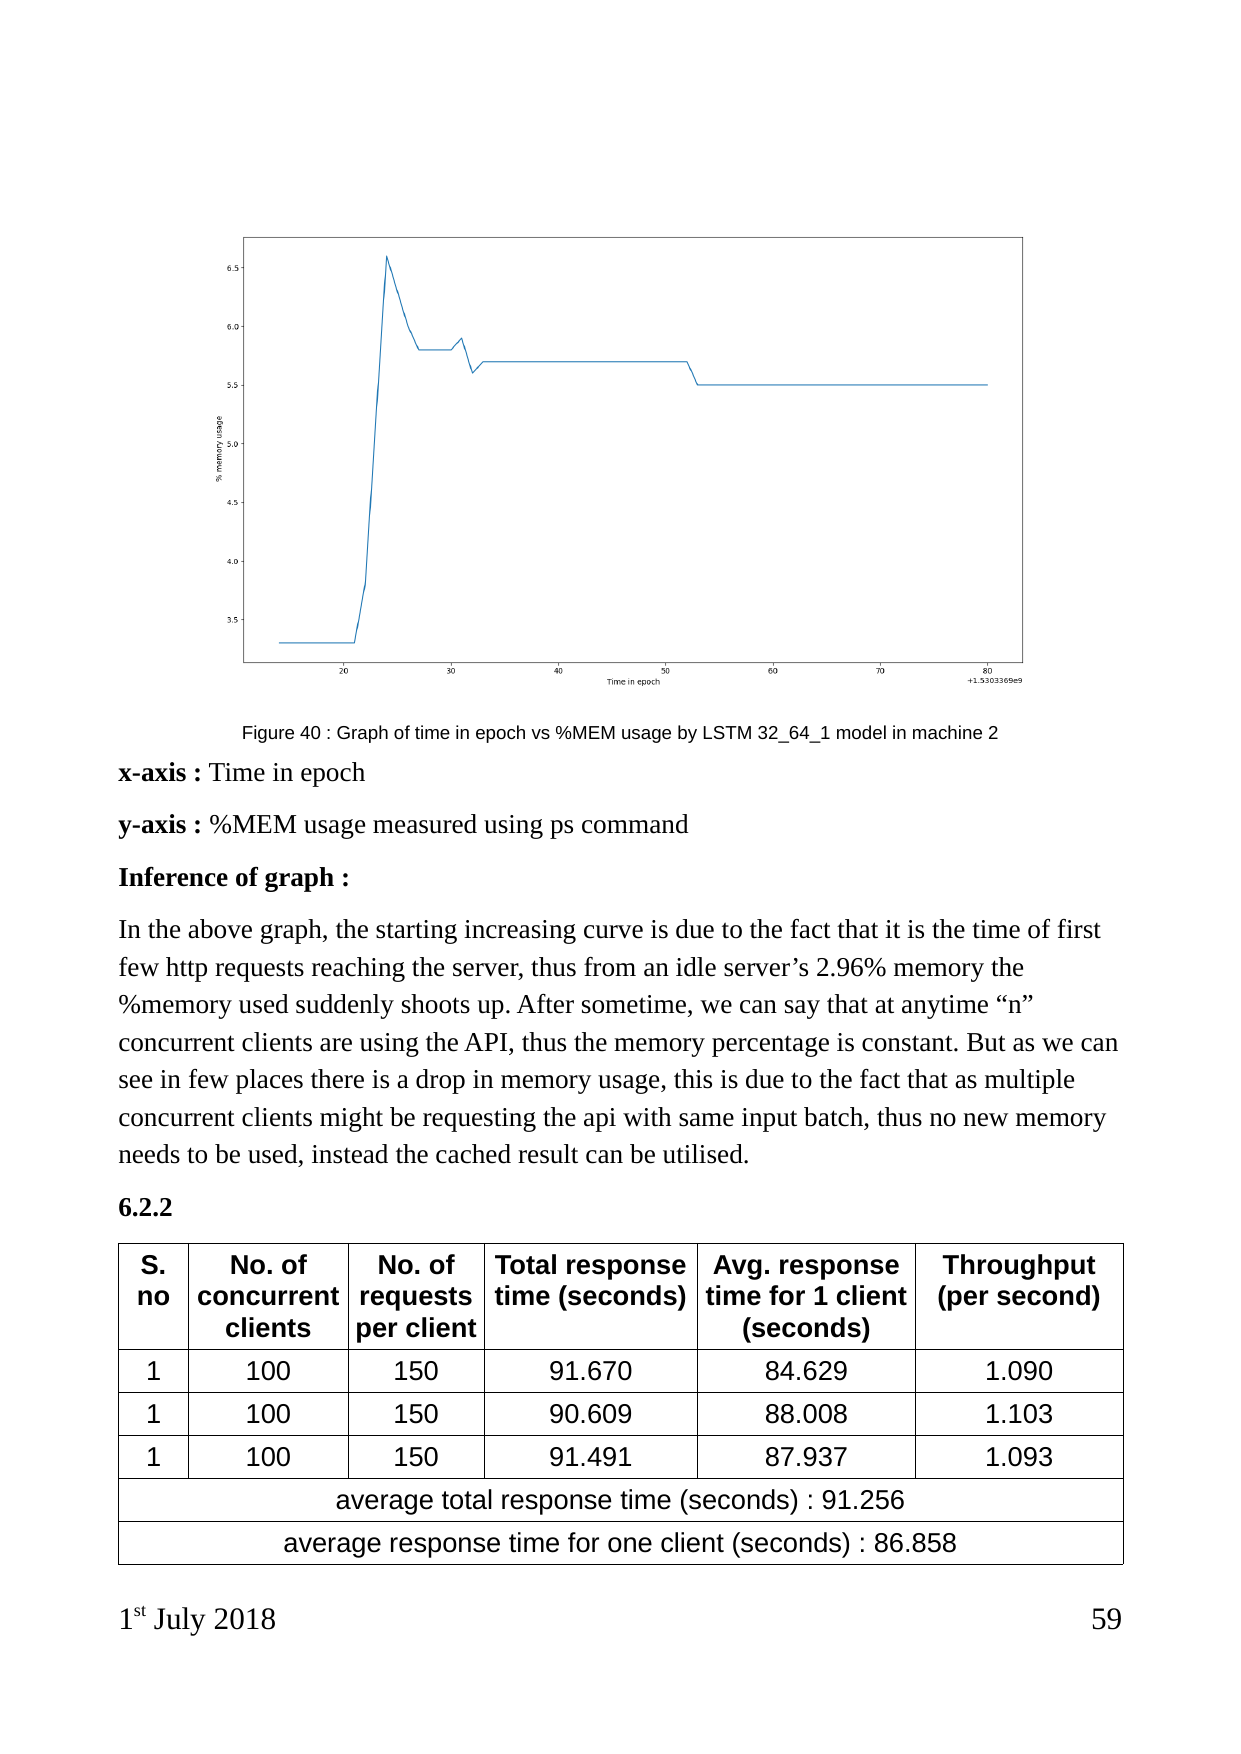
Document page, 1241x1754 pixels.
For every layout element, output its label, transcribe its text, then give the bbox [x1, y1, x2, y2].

table_cell 90.609 [485, 1393, 697, 1435]
text Inference of graph : [118, 861, 1122, 892]
table_cell 100 [189, 1393, 348, 1435]
table_cell 1 [119, 1350, 188, 1392]
table_cell 88.008 [698, 1393, 915, 1435]
table_header No. of requests per client [349, 1244, 484, 1349]
table_header Avg. response time for 1 client (seconds) [698, 1244, 915, 1349]
table_cell 1.103 [916, 1393, 1123, 1435]
table_cell 84.629 [698, 1350, 915, 1392]
text In the above graph, the starting increasing curve is due to the fact that it is the time of first few http requests reaching the server, thus from an idle server’s 2.96% memory the %memory used suddenly shoots up. After sometime, we can say that at anytime “n” concurrent clients are using the API, thus the memory percentage is constant. But as we can see in few places there is a drop in memory usage, this is due to the fact that as multiple concurrent clients might be requesting the api with same input batch, thus no new memory needs to be used, instead the cached result can be utilised. [118, 913, 1122, 1170]
table_header S. no [119, 1244, 188, 1349]
subtitle Figure 40 : Graph of time in epoch vs %MEM usage by LSTM 32_64_1 model in machine 2 [118, 723, 1122, 744]
table_cell 150 [349, 1393, 484, 1435]
table_cell 1 [119, 1393, 188, 1435]
table_cell 87.937 [698, 1436, 915, 1478]
text 6.2.2 [118, 1191, 1122, 1222]
table_header Total response time (seconds) [485, 1244, 697, 1349]
table_header Throughput (per second) [916, 1244, 1123, 1349]
table_header No. of concurrent clients [189, 1244, 348, 1349]
table_cell average response time for one client (seconds) : 86.858 [119, 1522, 1123, 1564]
table_cell 150 [349, 1350, 484, 1392]
table_cell 1 [119, 1436, 188, 1478]
table_cell 91.670 [485, 1350, 697, 1392]
table_cell average total response time (seconds) : 91.256 [119, 1479, 1123, 1521]
table_cell 100 [189, 1350, 348, 1392]
table_cell 100 [189, 1436, 348, 1478]
table_cell 150 [349, 1436, 484, 1478]
table_cell 1.093 [916, 1436, 1123, 1478]
picture [118, 170, 1123, 723]
text y-axis : %MEM usage measured using ps command [118, 808, 1122, 840]
text x-axis : Time in epoch [118, 756, 1122, 788]
table_cell 91.491 [485, 1436, 697, 1478]
table_cell 1.090 [916, 1350, 1123, 1392]
